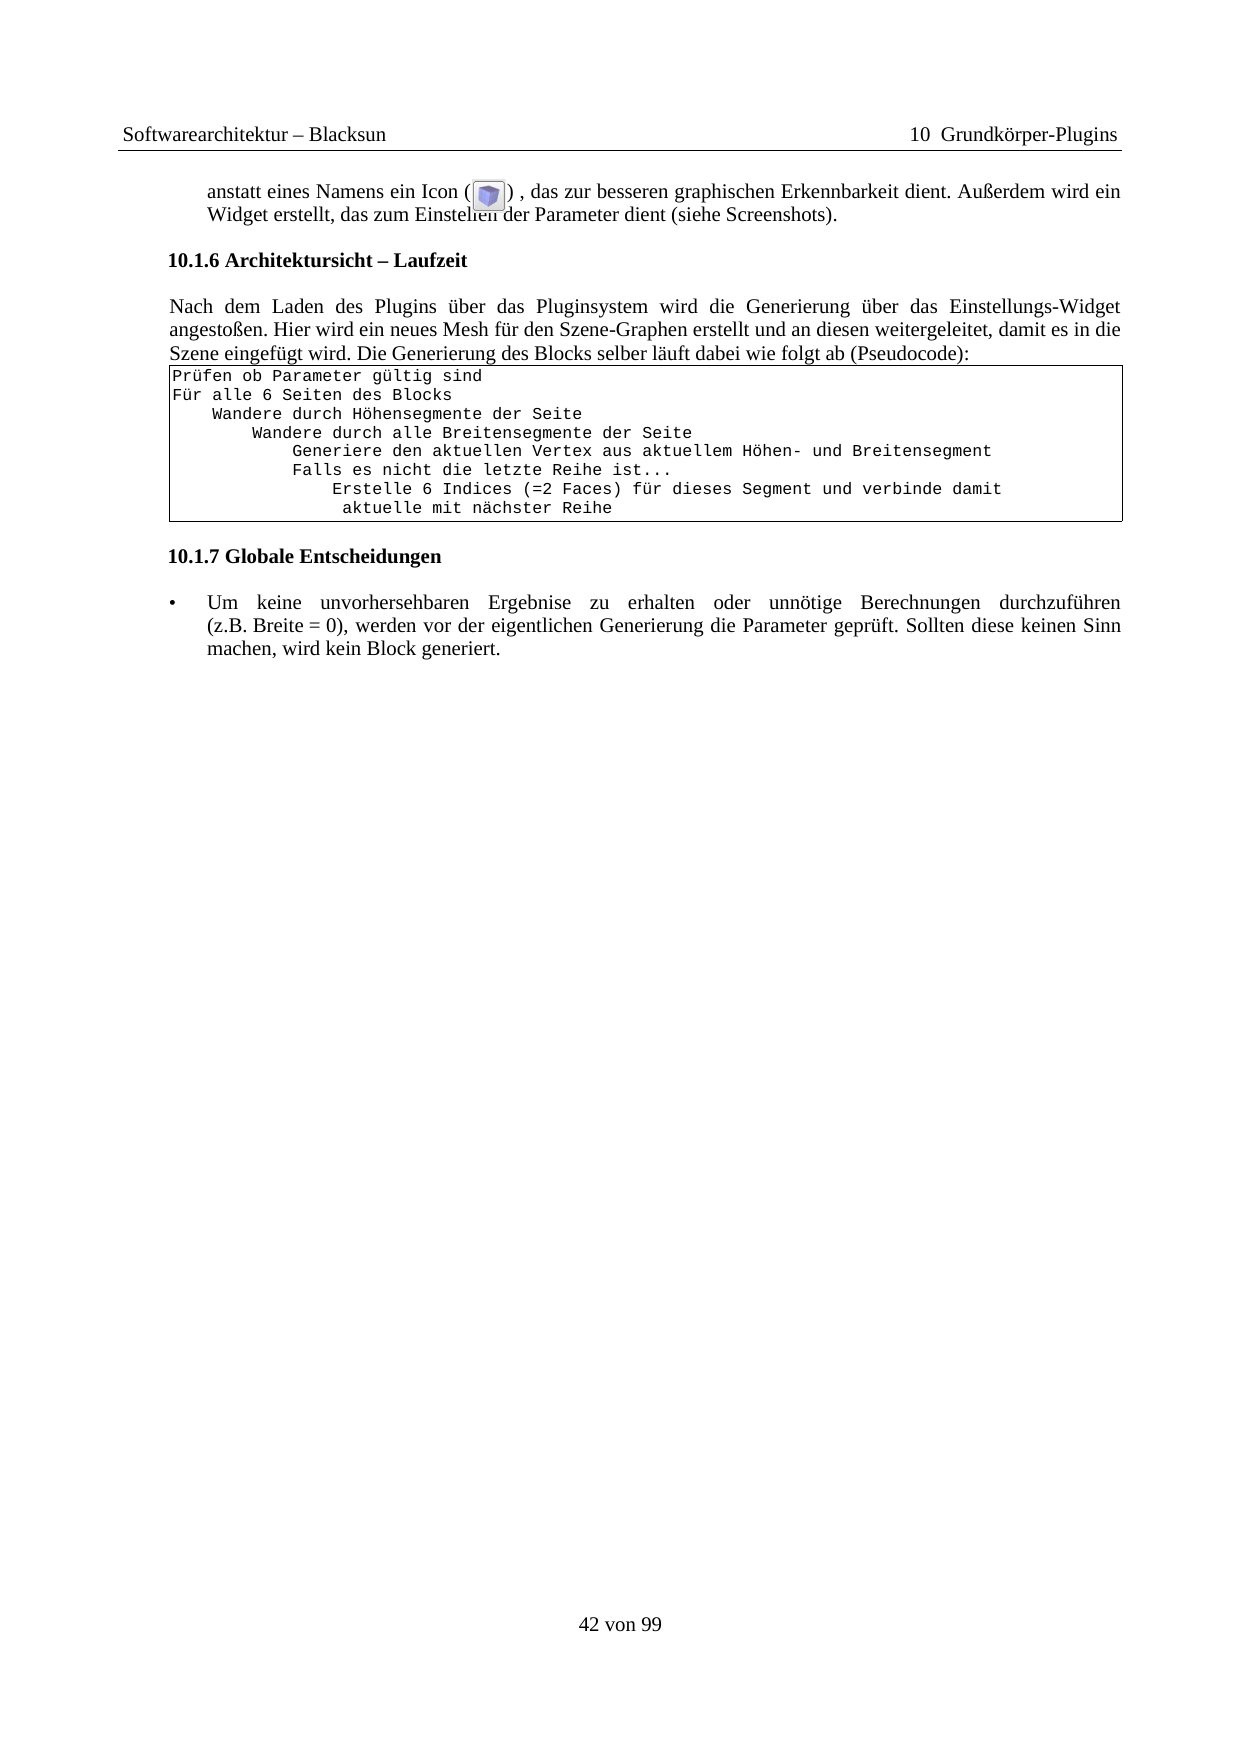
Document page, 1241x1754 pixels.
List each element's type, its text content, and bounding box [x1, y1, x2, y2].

subtitle Globale Entscheidungen [148, 544, 1122, 568]
text Falls es nicht die letzte Reihe ist... [170, 459, 1122, 478]
text Prüfen ob Parameter gültig sind [170, 366, 1122, 383]
list Um keine unvorhersehbaren Ergebnise zu erhalten oder unnötige Berechnungen durchzuführen (z.B. Breite = 0), werden vor der eigentlichen Generierung die Parameter geprüft. Sollten diese keinen Sinn machen, wird kein Block generiert. [169, 591, 1122, 660]
text Nach dem Laden des Plugins über das Pluginsystem wird die Generierung über das Einstellungs-Widget angestoßen. Hier wird ein neues Mesh für den Szene-Graphen erstellt und an diesen weitergeleitet, damit es in die Szene eingefügt wird. Die Generierung des Blocks selber läuft dabei wie folgt ab (Pseudocode): [169, 295, 1122, 364]
text Generiere den aktuellen Vertex aus aktuellem Höhen- und Breitensegment [170, 440, 1122, 459]
text aktuelle mit nächster Reihe [170, 497, 1122, 521]
text Für alle 6 Seiten des Blocks [170, 383, 1122, 402]
picture [472, 179, 506, 213]
text Wandere durch alle Breitensegmente der Seite [170, 421, 1122, 440]
text Erstelle 6 Indices (=2 Faces) für dieses Segment und verbinde damit [170, 478, 1122, 497]
list anstatt eines Namens ein Icon ( ) , das zur besseren graphischen Erkennbarkeit dient. Außerdem wird ein Widget erstellt, das zum Einstellen der Parameter dient (siehe Screenshots). [169, 179, 1122, 226]
subtitle Architektursicht – Laufzeit [148, 249, 1122, 272]
text Wandere durch Höhensegmente der Seite [170, 402, 1122, 421]
